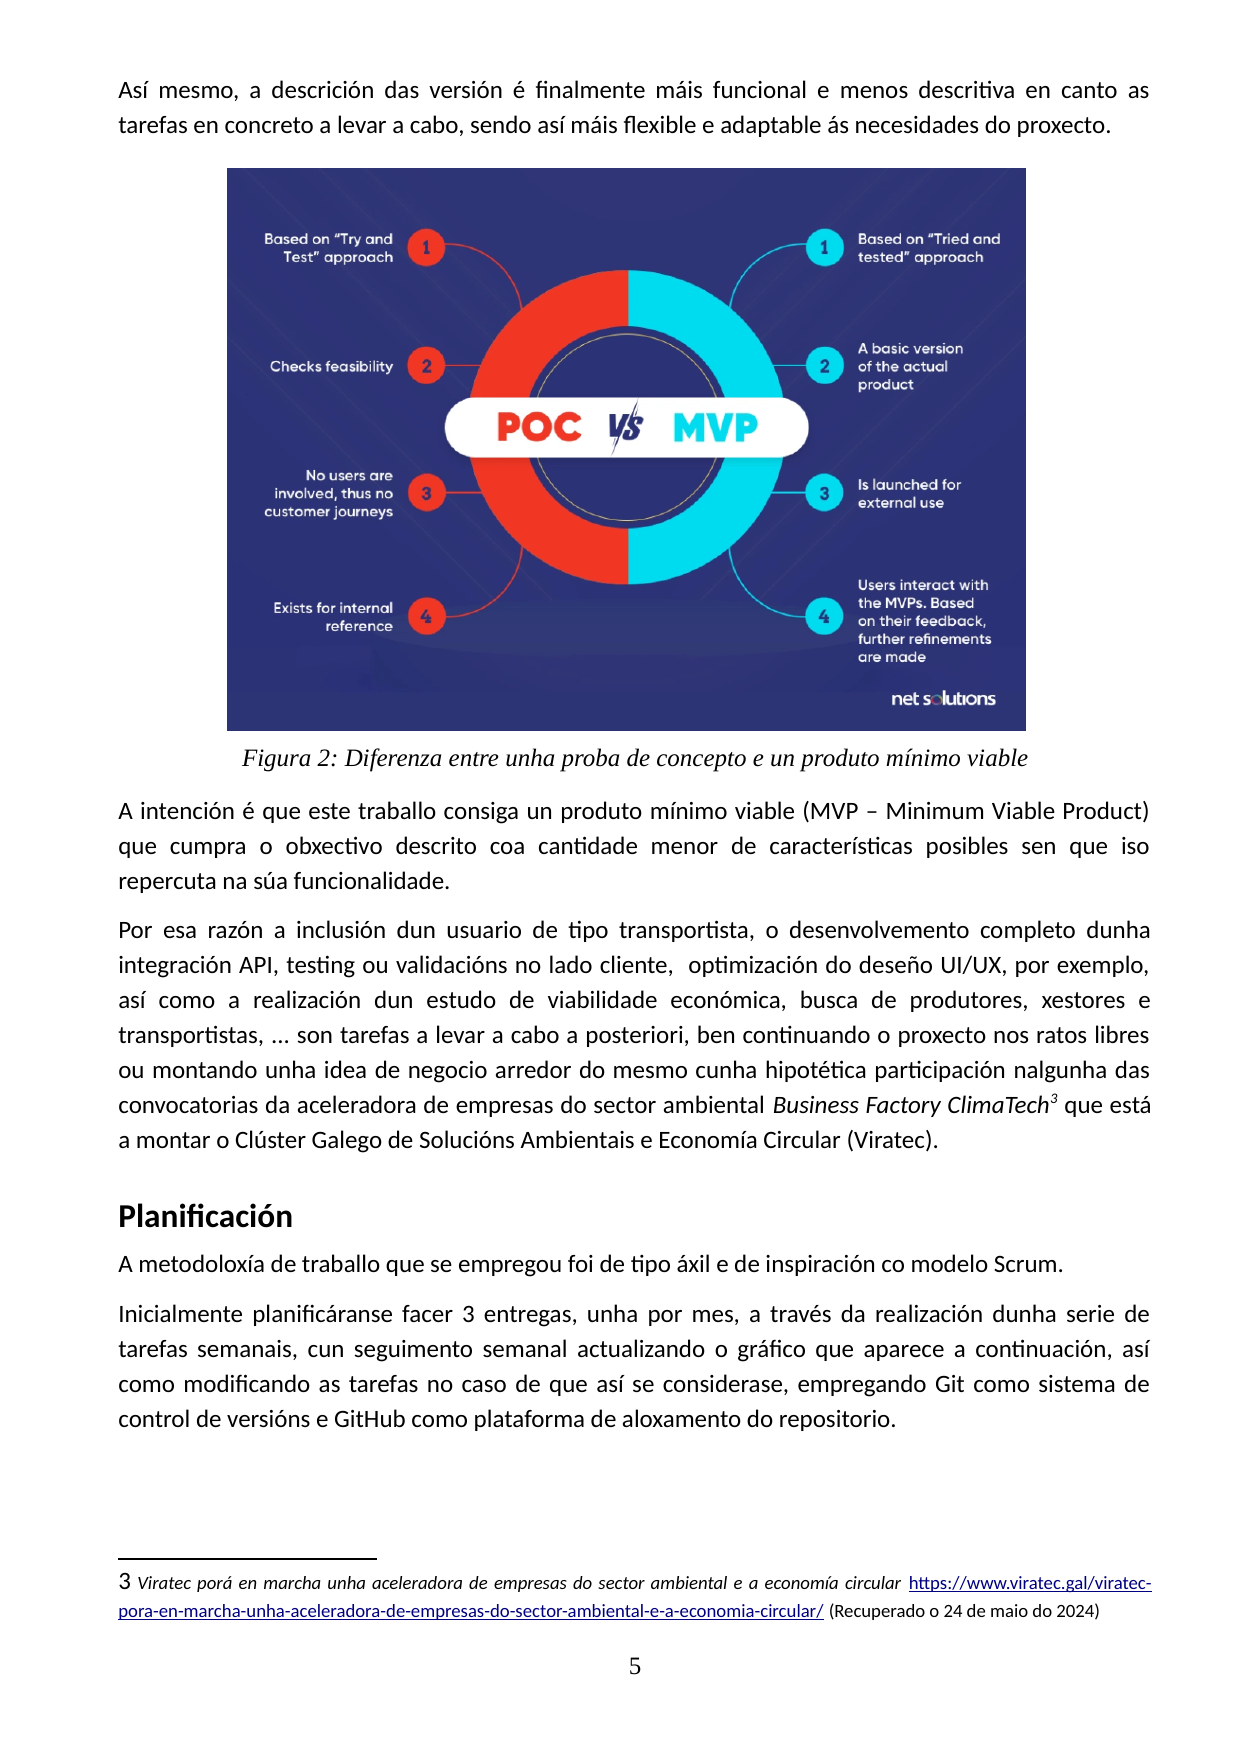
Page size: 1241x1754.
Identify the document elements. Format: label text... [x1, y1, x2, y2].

text Inicialmente planificáranse facer 3 entregas, unha por mes, a través da realización dunha serie de tarefas semanais, cun seguimento semanal actualizando o gráfico que aparece a continuación, así como modificando as tarefas no caso de que así se considerase, empregando Git como sistema de control de versións e GitHub como plataforma de aloxamento do repositorio. [118, 1298, 1152, 1433]
text A intención é que este traballo consiga un produto mínimo viable (MVP – Minimum Viable Product) que cumpra o obxectivo descrito coa cantidade menor de características posibles sen que iso repercuta na súa funcionalidade. [118, 156, 1152, 895]
text Así mesmo, a descrición das versión é finalmente máis funcional e menos descritiva en canto as tarefas en concreto a levar a cabo, sendo así máis flexible e adaptable ás necesidades do proxecto. [118, 74, 1152, 139]
text Por esa razón a inclusión dun usuario de tipo transportista, o desenvolvemento completo dunha integración API, testing ou validacións no lado cliente, optimización do deseño UI/UX, por exemplo, así como a realización dun estudo de viabilidade económica, busca de produtores, xestores e transportistas, ... son tarefas a levar a cabo a posteriori, ben continuando o proxecto nos ratos libres ou montando unha idea de negocio arredor do mesmo cunha hipotética participación nalgunha das convocatorias da aceleradora de empresas do sector ambiental Business Factory ClimaTech que está a montar o Clúster Galego de Solucións Ambientais e Economía Circular (Viratec). [118, 914, 1152, 1155]
text Figura 2: Diferenza entre unha proba de concepto e un produto mínimo viable [227, 169, 1043, 771]
subtitle Planificación [118, 1195, 1152, 1236]
text A metodoloxía de traballo que se empregou foi de tipo áxil e de inspiración co modelo Scrum. [118, 1248, 1152, 1279]
picture [227, 168, 1026, 731]
text Viratec porá en marcha unha aceleradora de empresas do sector ambiental e a economía circular https://www.viratec.gal/viratec-pora-en-marcha-unha-aceleradora-de-empresas-do-sector-ambiental-e-a-economia-circular/ (Recuperado o 24 de maio do 2024) [118, 1565, 1152, 1622]
